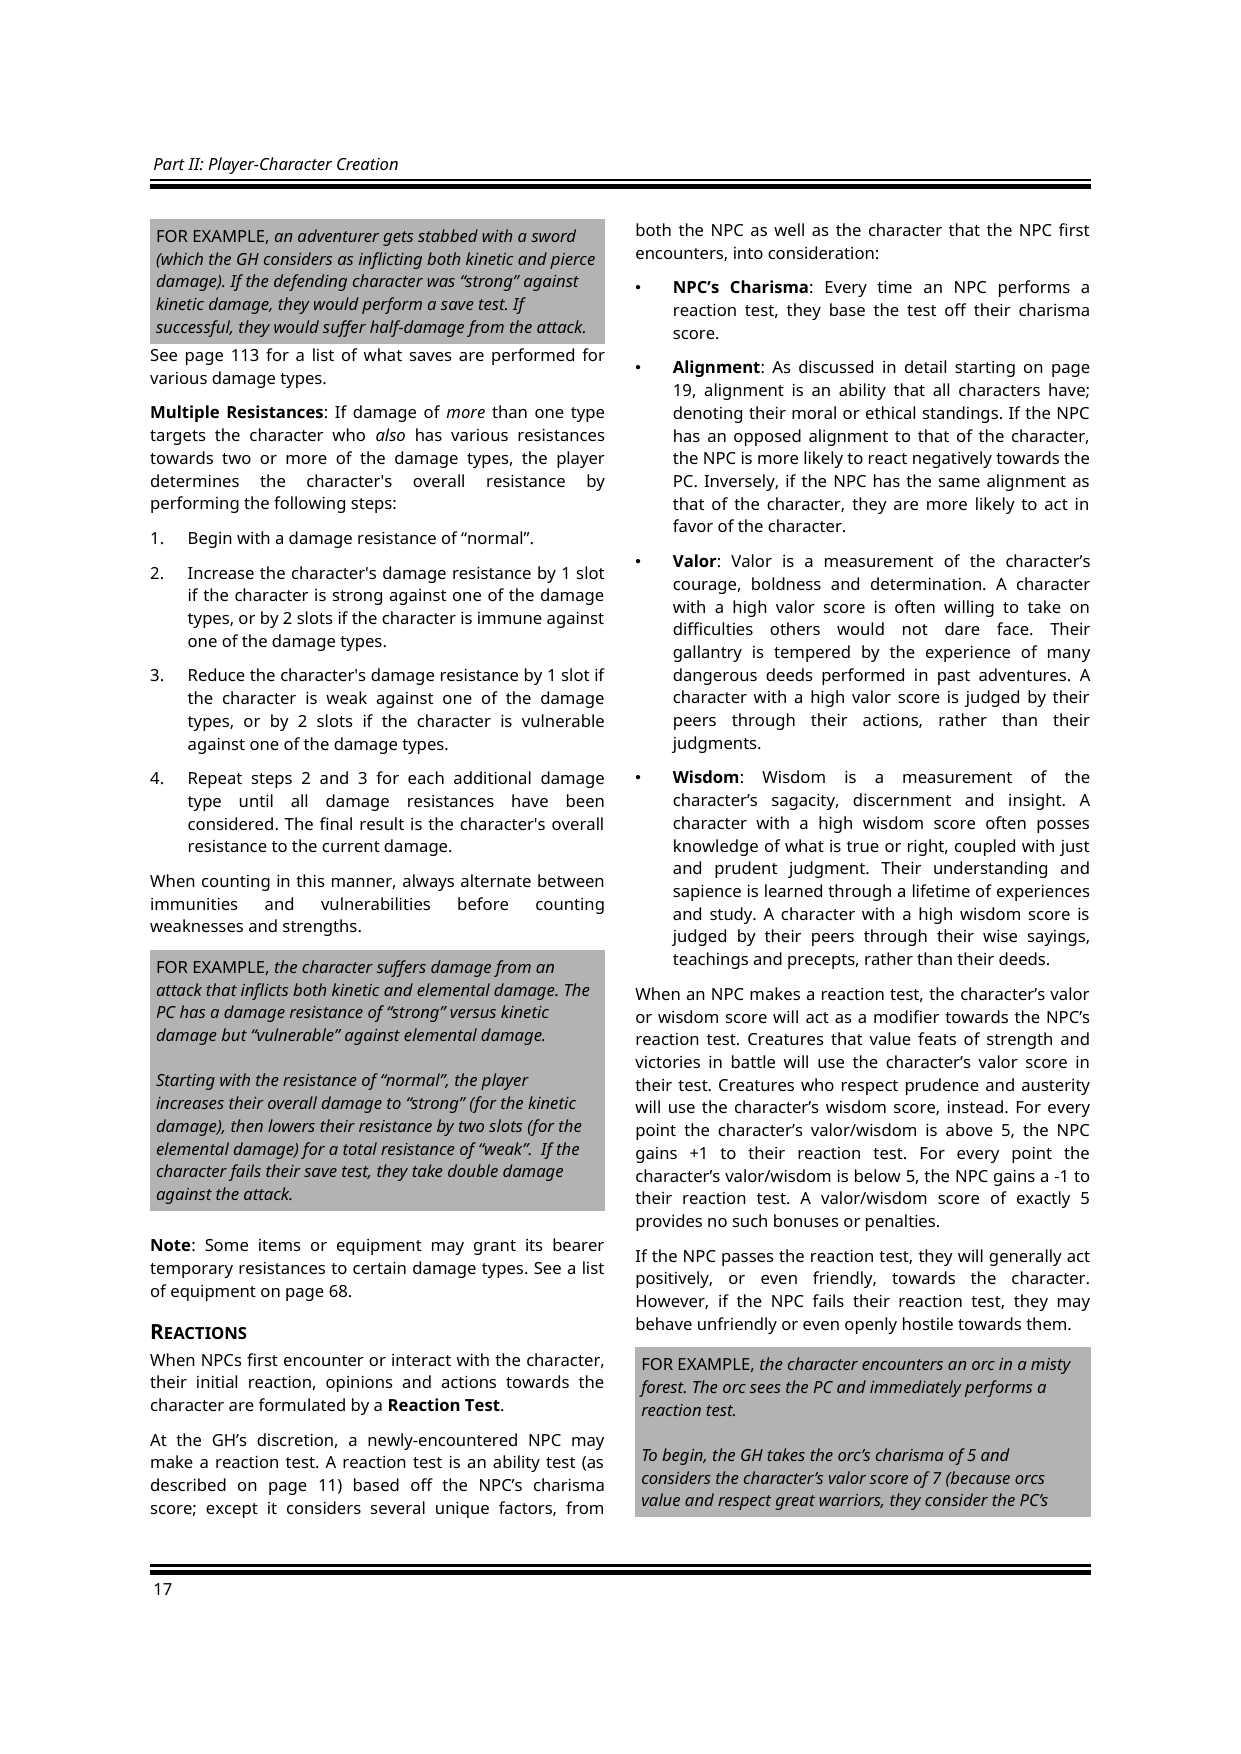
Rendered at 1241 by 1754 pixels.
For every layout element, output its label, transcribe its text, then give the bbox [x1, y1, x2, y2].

text At the GH’s discretion, a newly-encountered NPC may make a reaction test. A reaction test is an ability test (as described on page 10) based off the NPC’s charisma score; except it considers several unique factors, from both the NPC as well as the character that the NPC first encounters, into consideration: [150, 1428, 605, 1519]
text When an NPC makes a reaction test, the character’s valor or wisdom score will act as a modifier towards the NPC’s reaction test. Creatures that value feats of strength and victories in battle will use the character’s valor score in their test. Creatures who respect prudence and austerity will use the character’s wisdom score, instead. For every point the character’s valor/wisdom is above 5, the NPC gains +1 to their reaction test. For every point the character’s valor/wisdom is below 5, the NPC gains a -1 to their reaction test. A valor/wisdom score of exactly 5 provides no such bonuses or penalties. [635, 982, 1091, 1232]
text See page 85 for a list of what saves are performed for various damage types. [150, 344, 605, 389]
list NPC’s Charisma: Every time an NPC performs a reaction test, they base the test off their charisma score. [635, 276, 1091, 344]
text If the NPC passes the reaction test, they will generally act positively, or even friendly, towards the character. However, if the NPC fails their reaction test, they may behave unfriendly or even openly hostile towards them. [635, 1244, 1091, 1335]
list Increase the character's damage resistance by 1 slot if the character is strong against one of the damage types, or by 2 slots if the character is immune against one of the damage types. [150, 561, 605, 652]
text At the GH’s discretion, a newly-encountered NPC may make a reaction test. A reaction test is an ability test (as described on page 10) based off the NPC’s charisma score; except it considers several unique factors, from both the NPC as well as the character that the NPC first encounters, into consideration: [635, 219, 1091, 264]
list Alignment: As discussed in detail starting on page 17, alignment is an ability that all characters have; denoting their moral or ethical standings. If the NPC has an opposed alignment to that of the character, the NPC is more likely to react negatively towards the PC. Inversely, if the NPC has the same alignment as that of the character, they are more likely to act in favor of the character. [635, 356, 1091, 538]
text Multiple Resistances: If damage of more than one type targets the character who also has various resistances towards two or more of the damage types, the player determines the character's overall resistance by performing the following steps: [150, 401, 605, 514]
table_header FOR EXAMPLE, the character encounters an orc in a misty forest. The orc sees the PC and immediately performs a reaction test. To begin, the GH takes the orc’s charisma of 5 and considers the character’s valor score of 7 (because orcs value and respect great warriors, they consider the PC’s [635, 1347, 1091, 1517]
table_header FOR EXAMPLE, an adventurer gets stabbed with a sword (which the GH considers as inflicting both kinetic and pierce damage). If the defending character was “strong” against kinetic damage, they would perform a save test. If successful, they would suffer half-damage from the attack. [150, 219, 605, 344]
text When NPCs first encounter or interact with the character, their initial reaction, opinions and actions towards the character are formulated by a Reaction Test. [150, 1348, 605, 1416]
list Valor: Valor is a measurement of the character’s courage, boldness and determination. A character with a high valor score is often willing to take on difficulties others would not dare face. Their gallantry is tempered by the experience of many dangerous deeds performed in past adventures. A character with a high valor score is judged by their peers through their actions, rather than their judgments. [635, 550, 1091, 754]
list Reduce the character's damage resistance by 1 slot if the character is weak against one of the damage types, or by 2 slots if the character is vulnerable against one of the damage types. [150, 664, 605, 755]
text Note: Some items or equipment may grant its bearer temporary resistances to certain damage types. See a list of equipment on page 53. [150, 1211, 605, 1302]
list Repeat steps 2 and 3 for each additional damage type until all damage resistances have been considered. The final result is the character's overall resistance to the current damage. [150, 767, 605, 858]
list Wisdom: Wisdom is a measurement of the character’s sagacity, discernment and insight. A character with a high wisdom score often posses knowledge of what is true or right, coupled with just and prudent judgment. Their understanding and sapience is learned through a lifetime of experiences and study. A character with a high wisdom score is judged by their peers through their wise sayings, teachings and precepts, rather than their deeds. [635, 766, 1091, 971]
subtitle Reactions [150, 1317, 605, 1345]
table_header FOR EXAMPLE, the character suffers damage from an attack that inflicts both kinetic and elemental damage. The PC has a damage resistance of “strong” versus kinetic damage but “vulnerable” against elemental damage. Starting with the resistance of “normal”, the player increases their overall damage to “strong” (for the kinetic damage), then lowers their resistance by two slots (for the elemental damage) for a total resistance of “weak”. If the character fails their save test, they take double damage against the attack. [150, 950, 605, 1211]
list Begin with a damage resistance of “normal”. [150, 527, 605, 549]
text When counting in this manner, always alternate between immunities and vulnerabilities before counting weaknesses and strengths. [150, 870, 605, 938]
